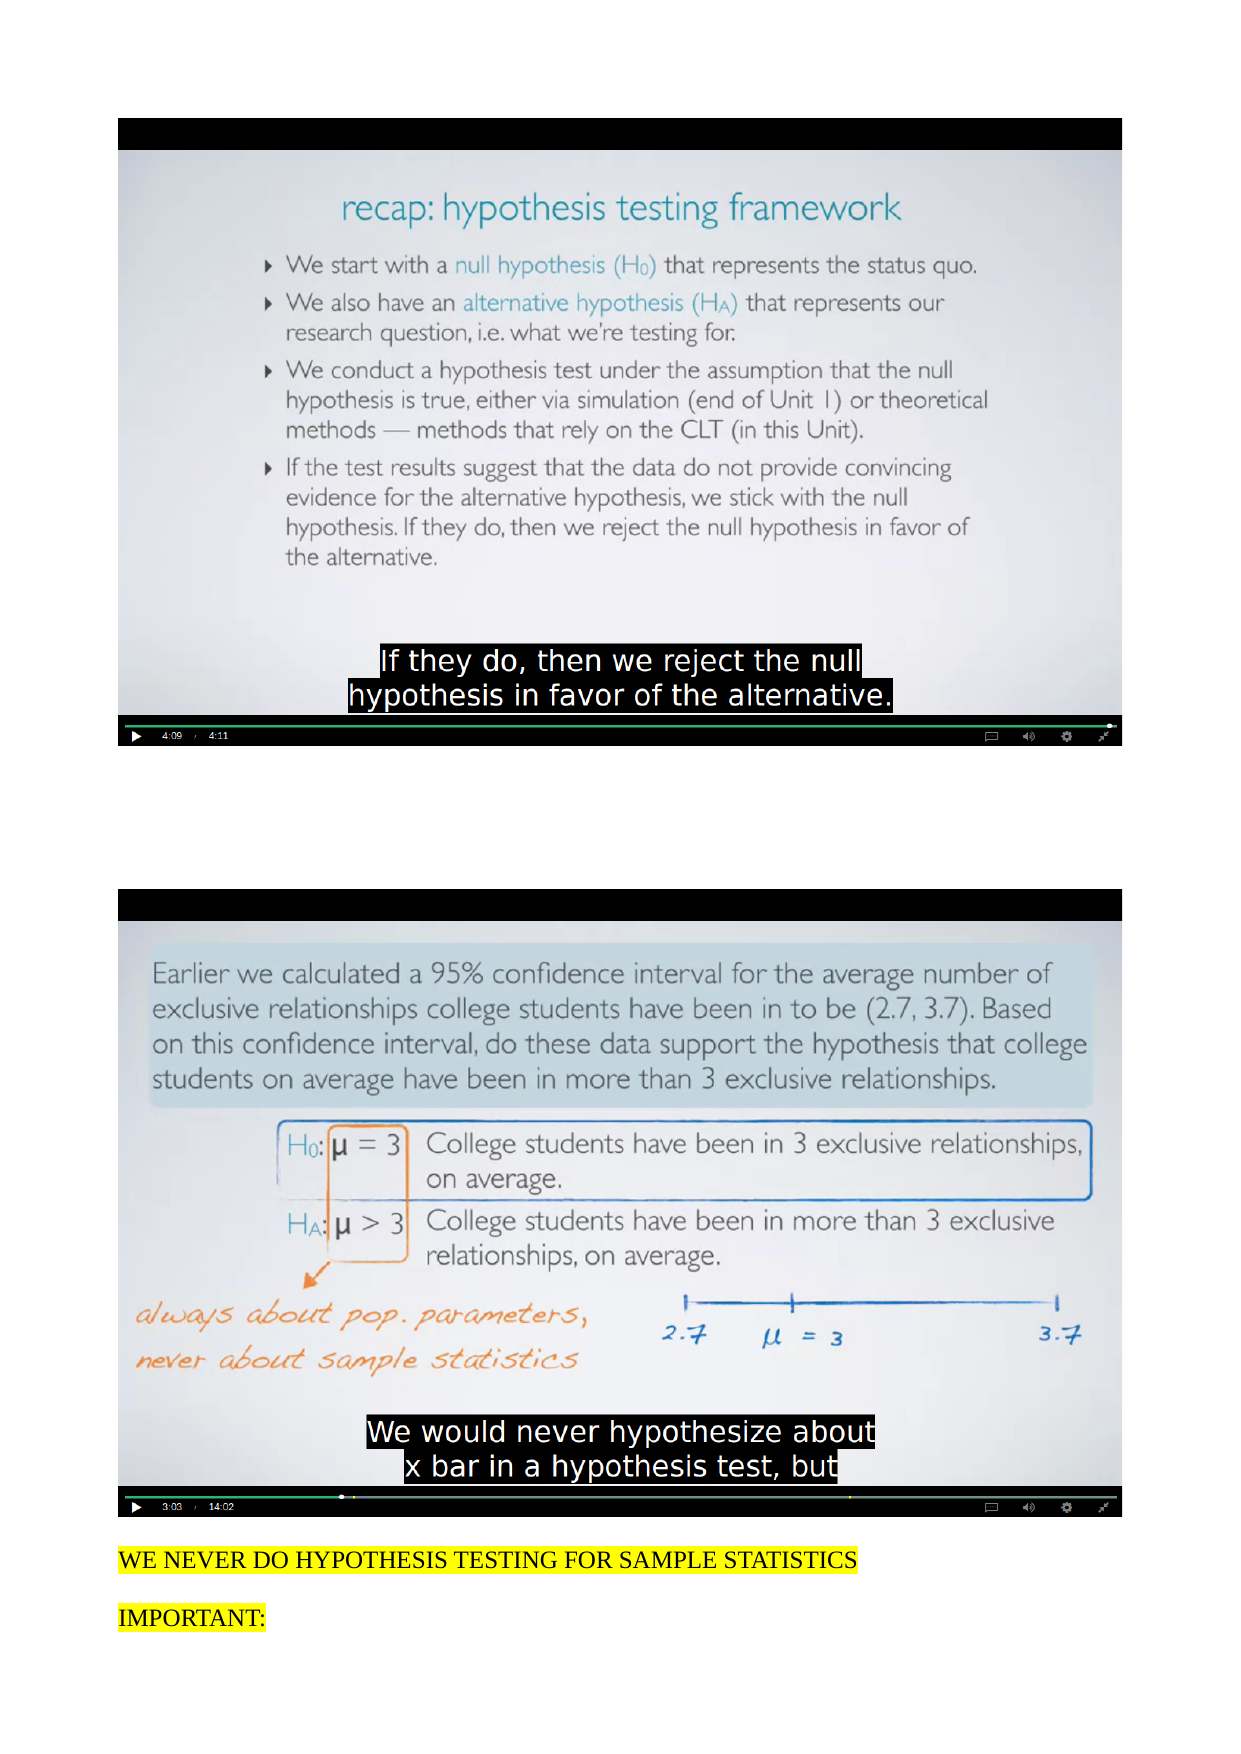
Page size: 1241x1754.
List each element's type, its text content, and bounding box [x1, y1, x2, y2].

text WE NEVER DO HYPOTHESIS TESTING FOR SAMPLE STATISTICS [118, 1517, 1122, 1574]
text IMPORTANT: [118, 1574, 1122, 1632]
picture [118, 118, 1123, 746]
picture [118, 889, 1123, 1517]
